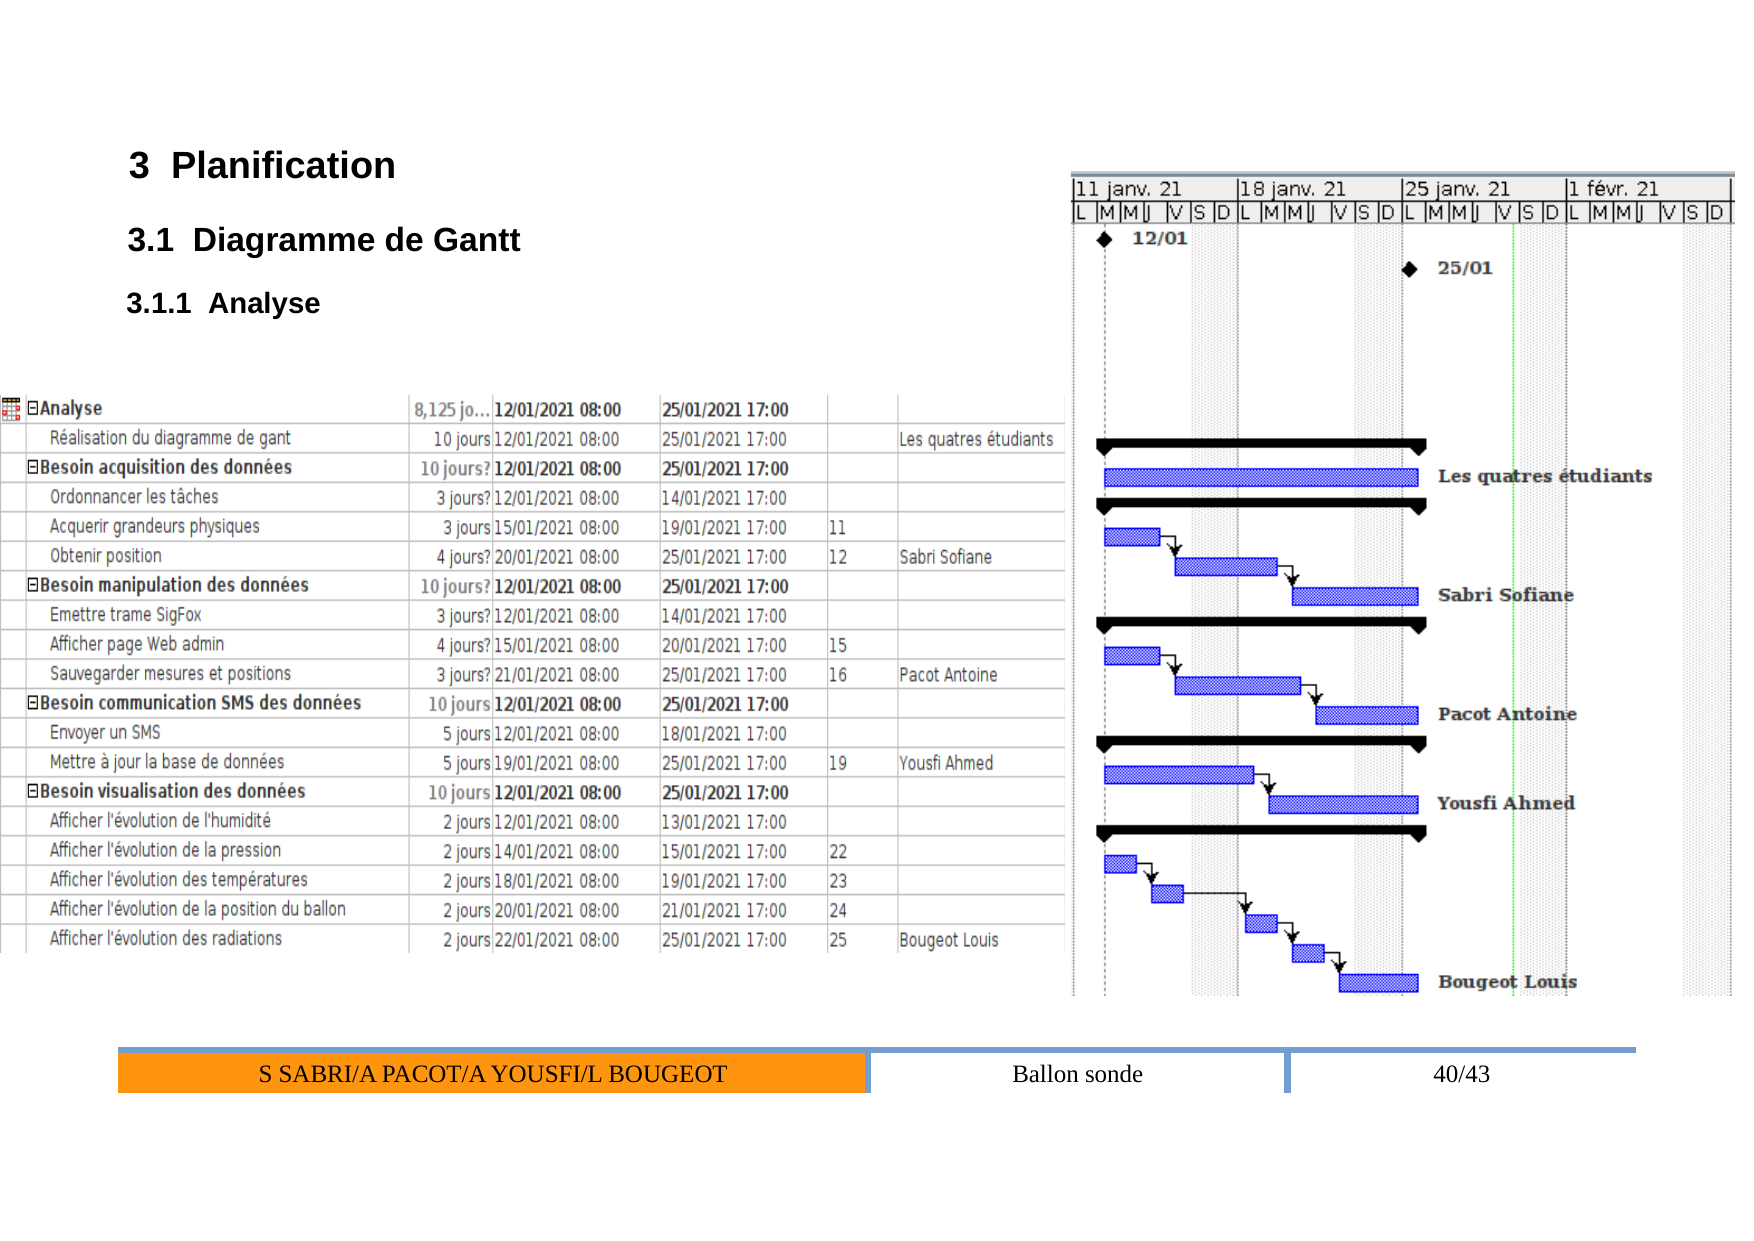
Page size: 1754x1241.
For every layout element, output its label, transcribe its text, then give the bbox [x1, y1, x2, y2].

picture [1070, 171, 1735, 996]
picture [0, 395, 1065, 953]
subtitle Diagramme de Gantt [118, 220, 1070, 259]
subtitle Analyse [118, 286, 1070, 319]
subtitle Planification [118, 143, 1636, 187]
